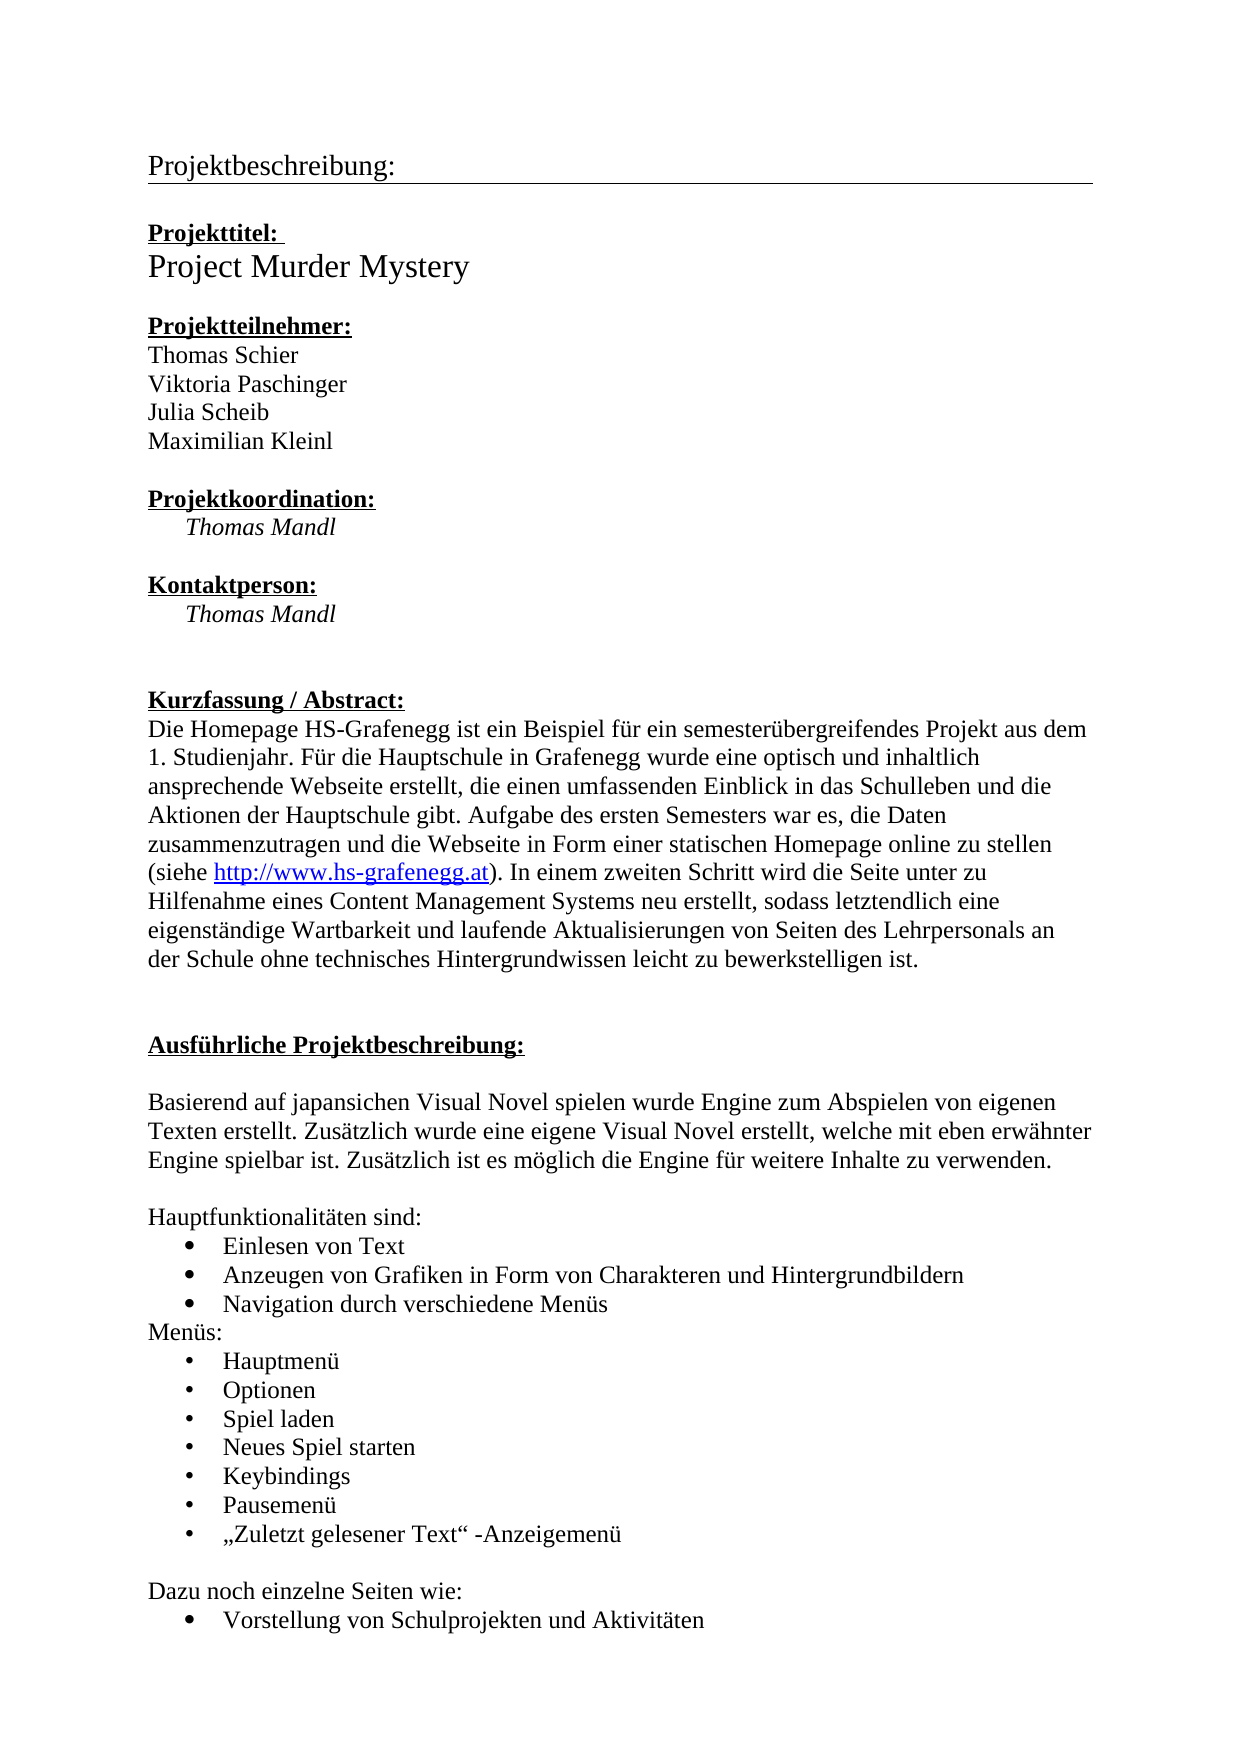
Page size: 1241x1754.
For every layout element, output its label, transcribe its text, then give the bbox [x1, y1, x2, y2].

text Thomas Schier [148, 340, 1093, 369]
list Anzeugen von Grafiken in Form von Charakteren und Hintergrundbildern [185, 1260, 1093, 1289]
text Thomas Mandl [185, 512, 1048, 541]
list Neues Spiel starten [185, 1432, 1093, 1461]
text Kontaktperson: [148, 570, 1093, 599]
text Project Murder Mystery [148, 247, 1093, 285]
text Thomas Mandl [185, 599, 1048, 627]
list Keybindings [185, 1461, 1093, 1490]
text Projektteilnehmer: [148, 311, 1093, 340]
list „Zuletzt gelesener Text“ -Anzeigemenü [185, 1519, 1093, 1547]
text Menüs: [148, 1317, 1093, 1346]
list Einlesen von Text [185, 1231, 1093, 1260]
text Kurzfassung / Abstract: [148, 685, 1093, 714]
list Optionen [185, 1375, 1093, 1404]
text Projektkoordination: [148, 484, 1093, 512]
text Dazu noch einzelne Seiten wie: [148, 1576, 1093, 1605]
text Basierend auf japansichen Visual Novel spielen wurde Engine zum Abspielen von eigenen Texten erstellt. Zusätzlich wurde eine eigene Visual Novel erstellt, welche mit eben erwähnter Engine spielbar ist. Zusätzlich ist es möglich die Engine für weitere Inhalte zu verwenden. [148, 1087, 1093, 1174]
text Maximilian Kleinl [148, 426, 1093, 455]
text Ausführliche Projektbeschreibung: [148, 1030, 1093, 1059]
text Projektbeschreibung: [148, 148, 1093, 183]
list Spiel laden [185, 1404, 1093, 1432]
text Hauptfunktionalitäten sind: [148, 1202, 1093, 1231]
list Navigation durch verschiedene Menüs [185, 1289, 1093, 1317]
list Pausemenü [185, 1490, 1093, 1519]
text Julia Scheib [148, 397, 1093, 426]
text Viktoria Paschinger [148, 369, 1093, 397]
text Die Homepage HS-Grafenegg ist ein Beispiel für ein semesterübergreifendes Projekt aus dem 1. Studienjahr. Für die Hauptschule in Grafenegg wurde eine optisch und inhaltlich ansprechende Webseite erstellt, die einen umfassenden Einblick in das Schulleben und die Aktionen der Hauptschule gibt. Aufgabe des ersten Semesters war es, die Daten zusammenzutragen und die Webseite in Form einer statischen Homepage online zu stellen (siehe http://www.hs-grafenegg.at). In einem zweiten Schritt wird die Seite unter zu Hilfenahme eines Content Management Systems neu erstellt, sodass letztendlich eine eigenständige Wartbarkeit und laufende Aktualisierungen von Seiten des Lehrpersonals an der Schule ohne technisches Hintergrundwissen leicht zu bewerkstelligen ist. [148, 714, 1093, 972]
text Projekttitel: [148, 218, 1093, 247]
list Vorstellung von Schulprojekten und Aktivitäten [185, 1605, 1093, 1634]
list Hauptmenü [185, 1346, 1093, 1375]
